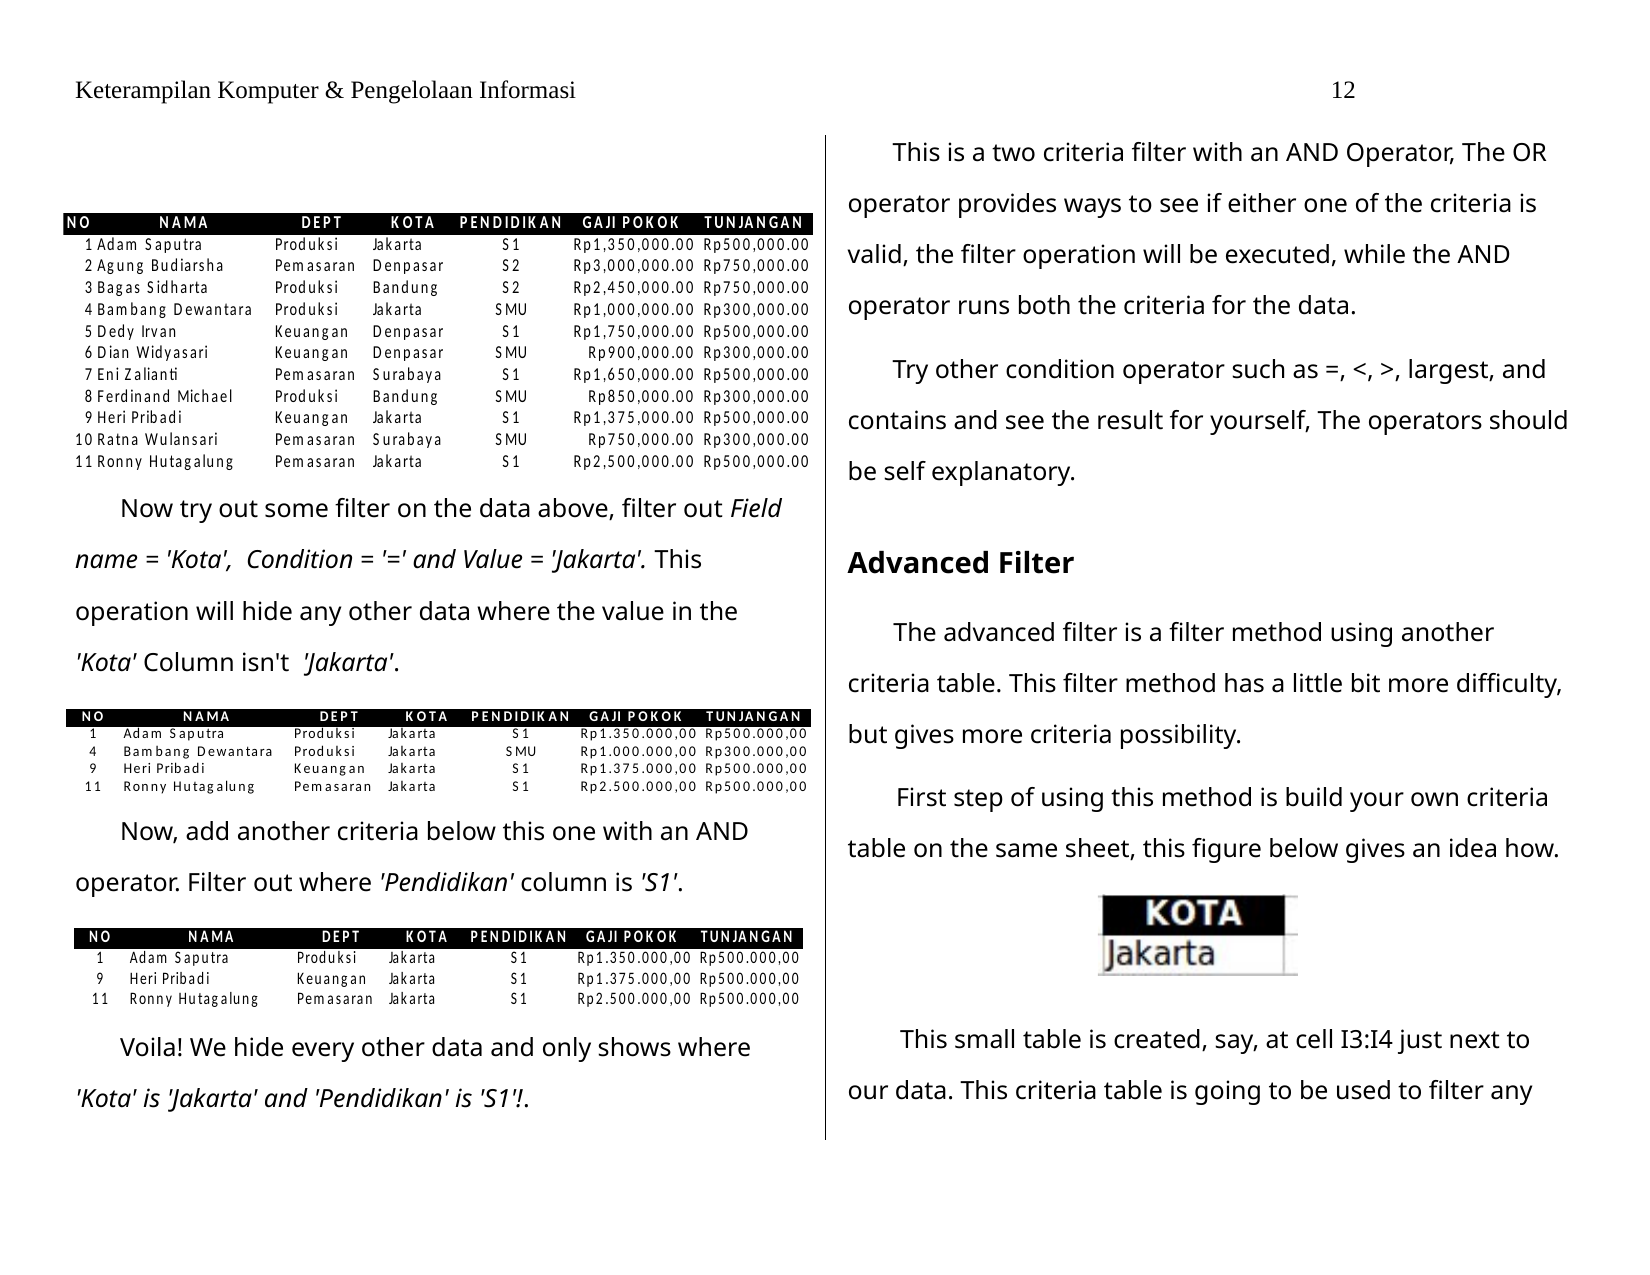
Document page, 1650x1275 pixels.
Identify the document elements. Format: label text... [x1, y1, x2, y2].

subtitle Advanced Filter [847, 542, 1575, 582]
text Now, add another criteria below this one with an AND operator. Filter out where 'Pendidikan' column is 'S1'. [75, 727, 802, 899]
text [75, 198, 802, 213]
text Voila! We hide every other data and only shows where 'Kota' is 'Jakarta' and 'Pendidikan' is 'S1'!. [75, 949, 802, 1115]
text The advanced filter is a filter method using another criteria table. This filter method has a little bit more difficulty, but gives more criteria possibility. [847, 614, 1575, 750]
text This small table is created, say, at cell I3:I4 just next to our data. This criteria table is going to be used to filter any [847, 1022, 1575, 1107]
text This is a two criteria filter with an AND Operator, The OR operator provides ways to see if either one of the criteria is valid, the filter operation will be executed, while the AND operator runs both the criteria for the data. [847, 135, 1575, 322]
text Now try out some filter on the data above, filter out Field name = 'Kota', Condition = '=' and Value = 'Jakarta'. This operation will hide any other data where the value in the 'Kota' Column isn't 'Jakarta'. [75, 235, 802, 678]
picture [1097, 894, 1298, 976]
text Try other condition operator such as =, <, >, largest, and contains and see the result for yourself, The operators should be self explanatory. [847, 352, 1575, 488]
text First step of using this method is build your own criteria table on the same sheet, this figure below gives an idea how. [847, 780, 1575, 865]
